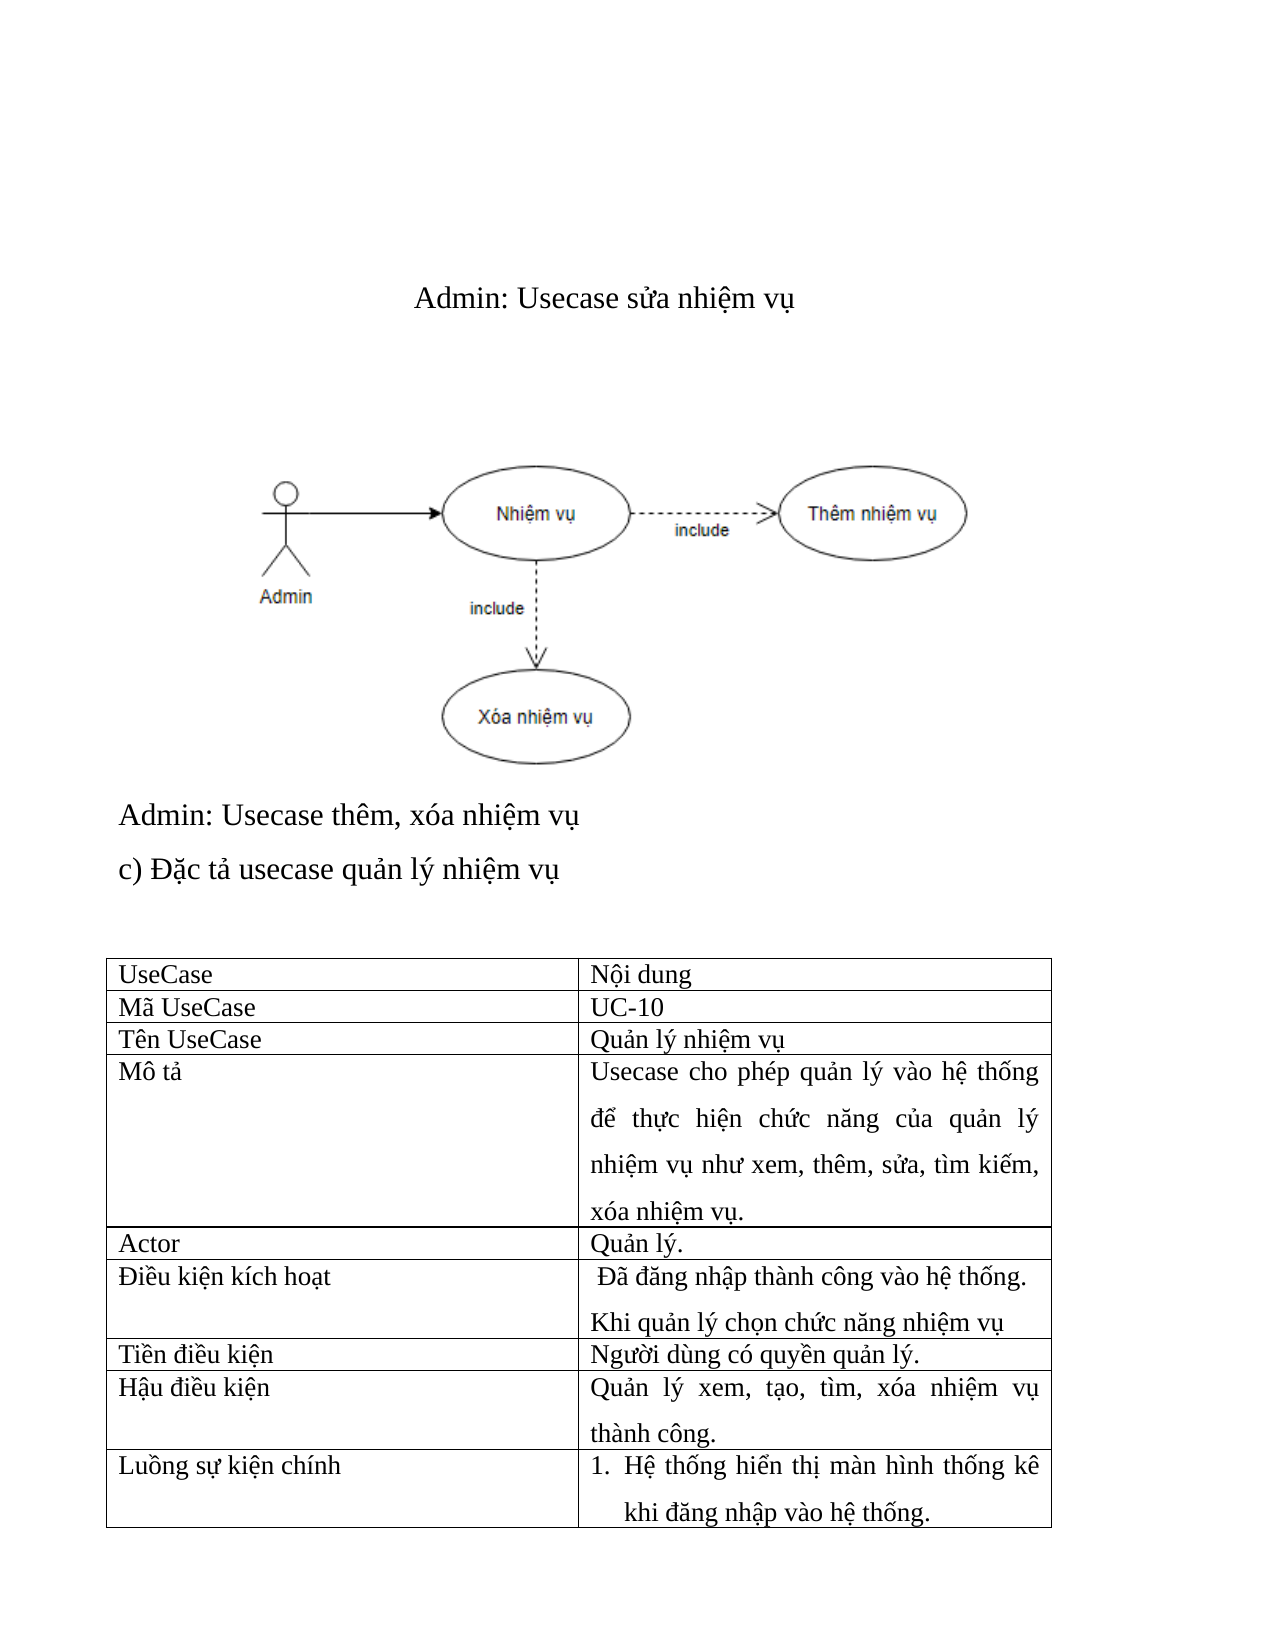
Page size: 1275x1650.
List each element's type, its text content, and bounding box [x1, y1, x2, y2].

table_cell Quản lý. [579, 1228, 1051, 1258]
picture [190, 333, 1085, 796]
table_header UseCase [107, 959, 578, 990]
text c) Đặc tả usecase quản lý nhiệm vụ [118, 850, 1157, 886]
table_cell Actor [107, 1228, 578, 1258]
text Admin: Usecase thêm, xóa nhiệm vụ [118, 333, 1157, 832]
table_cell Quản lý xem, tạo, tìm, xóa nhiệm vụ thành công. [579, 1371, 1051, 1448]
table_cell Hậu điều kiện [107, 1371, 578, 1448]
table_cell Mô tả [107, 1055, 578, 1226]
table_cell Tiền điều kiện [107, 1339, 578, 1369]
table_cell Điều kiện kích hoạt [107, 1260, 578, 1337]
text Admin: Usecase sửa nhiệm vụ [118, 280, 1157, 316]
table_cell Người dùng có quyền quản lý. [579, 1339, 1051, 1369]
table_cell Luồng sự kiện chính [107, 1450, 578, 1527]
table_header Nội dung [579, 959, 1051, 990]
table_cell Usecase cho phép quản lý vào hệ thống để thực hiện chức năng của quản lý nhiệm vụ như xem, thêm, sửa, tìm kiếm, xóa nhiệm vụ. [579, 1055, 1051, 1226]
table_cell Quản lý nhiệm vụ [579, 1023, 1051, 1054]
table_cell Hệ thống hiển thị màn hình thống kê khi đăng nhập vào hệ thống. Quản lý chọn mục nhiệm vụ ở bên tay phải hệ thống. Hệ thống hiển thị ra màn hình danh sách nhiệm vụ trong hệ thống và các nút thêm nhiệm vụ, xóa, sửa. Nếu quản lý nhấn chuột phải vào mục xem nhiệm vụ đó thì hệ thống sẽ hiển thị một dialog xem nhiệm vụ chi tiết Nếu quản lý nhấn chuột phải vào mục sửa nhiệm vụ đó thì hệ thống sẽ hiển thị dialog sửa nhiệm vụ quản lý nhập các thông tin muốn sửa và nhấn nút thay đổi, nếu thành công hệ thống hiển thị thông báo “Sửa nhiệm vụ thành công”. Nếu quản lý nhấn vào nút thêm nhiệm vụ thì hệ thống sẽ hiển thị màn hình thêm nhiệm vụ, quản lý nhập đầy đủ thông tin và nhấn nút thêm mới hệ thống hiển thị thông báo “Thêm nhiệm vụ thành công !”. Nếu quản lý nhấn nút xóa vào nhiệm vụ đó Hệ thống hiển thị thông báo “Bạn có chắc chắn muốn xóa không ?”. Nếu quản lý nhấn YES hệ thống sẽ xóa nhiệm vụ đó ra khỏi danh sách Nếu quản lý nhấn NO hệ thống sẽ trở lại màn hình hiện tại Nếu quản lý nhập thông tin vào ô searchbox, thì hệ thống sẽ trả về một danh sách tương ứng với đầu vào Kết thúc Use Case. [579, 1450, 1051, 1527]
table_cell UC-10 [579, 991, 1051, 1022]
table_cell Tên UseCase [107, 1023, 578, 1054]
table_cell Mã UseCase [107, 991, 578, 1022]
table_cell Đã đăng nhập thành công vào hệ thống. Khi quản lý chọn chức năng nhiệm vụ [579, 1260, 1051, 1337]
